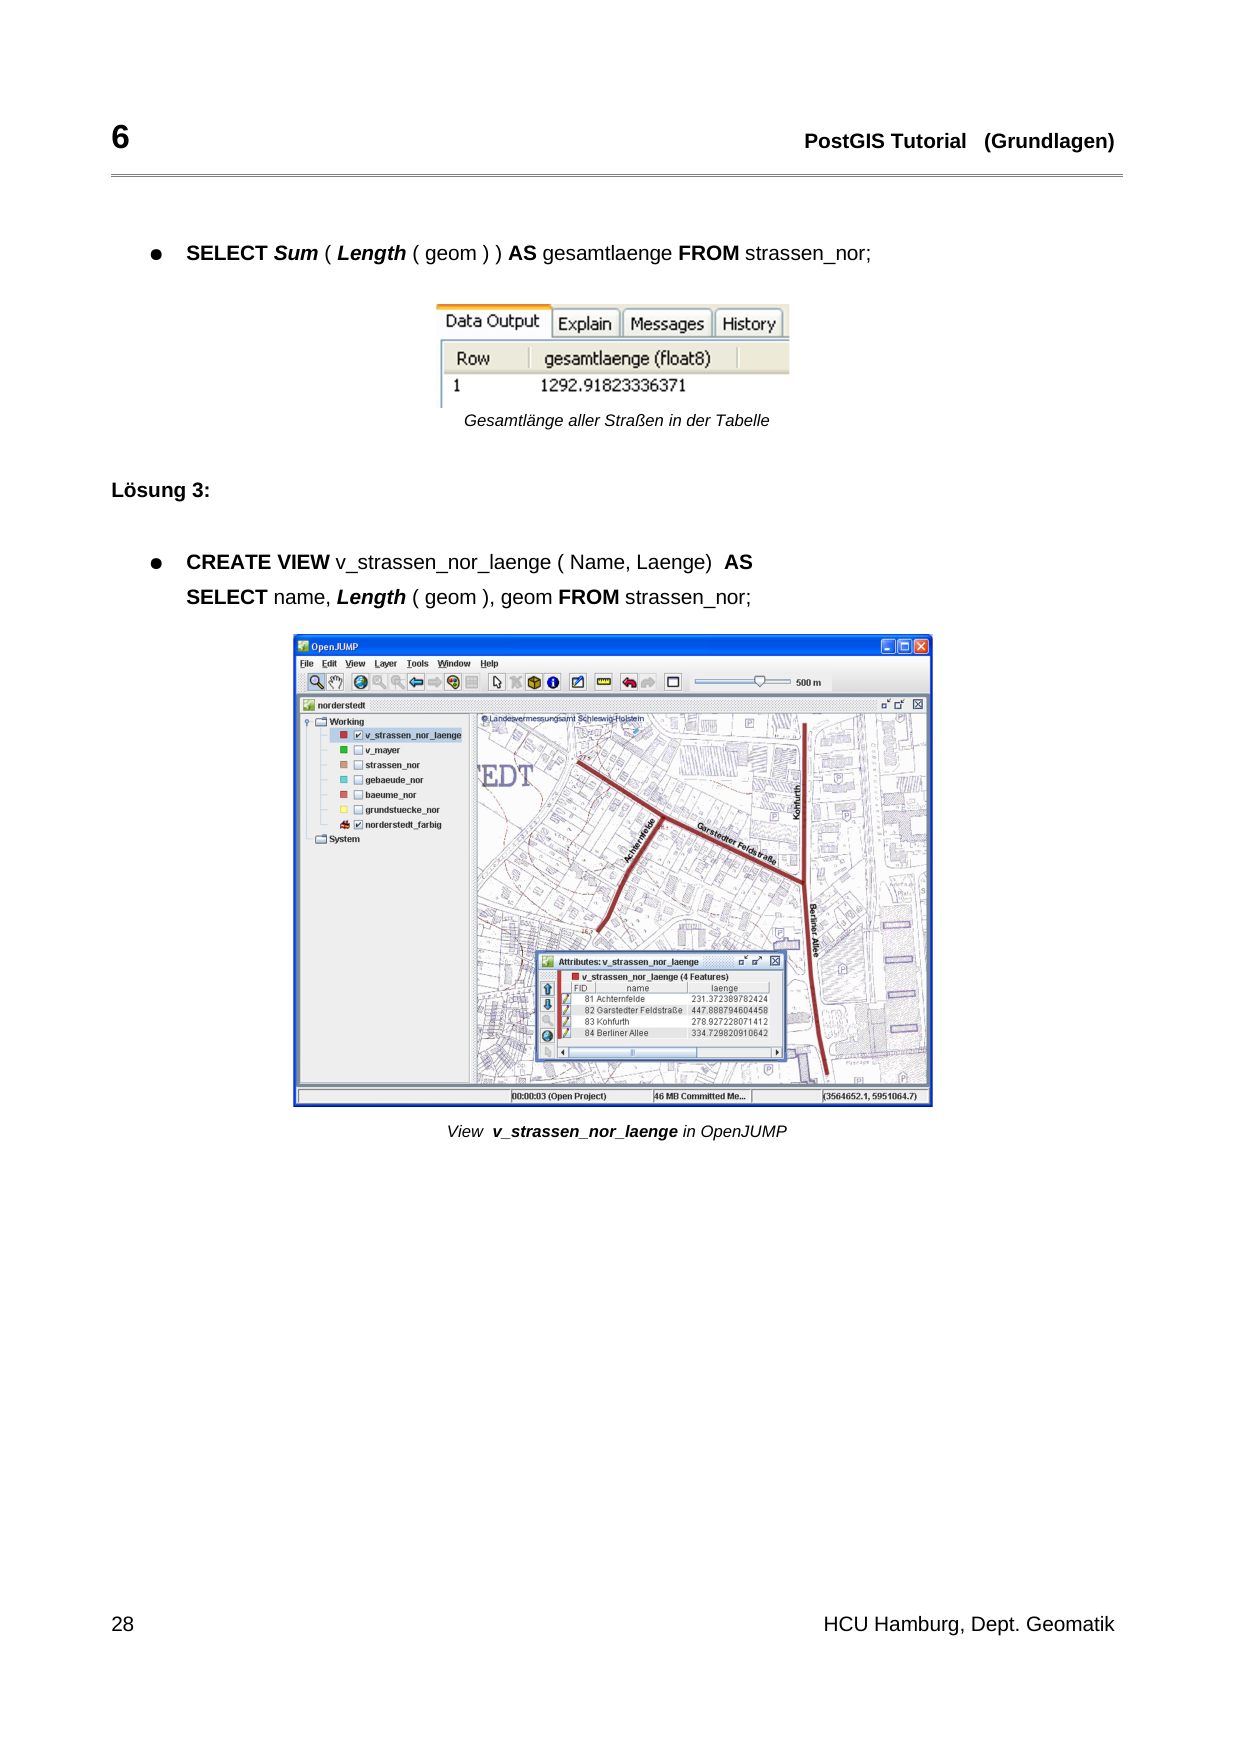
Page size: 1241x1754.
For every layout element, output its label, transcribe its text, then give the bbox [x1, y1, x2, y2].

picture [436, 304, 790, 408]
list SELECT name, Length ( geom ), geom FROM strassen_nor; [148, 586, 1123, 609]
text Gesamtlänge aller Straßen in der Tabelle [111, 313, 1123, 431]
list CREATE VIEW v_strassen_nor_laenge ( Name, Laenge) AS [148, 550, 1123, 573]
list SELECT Sum ( Length ( geom ) ) AS gesamtlaenge FROM strassen_nor; [148, 241, 1123, 264]
picture [293, 634, 933, 1107]
text View v_strassen_nor_laenge in OpenJUMP [111, 622, 1123, 1141]
text Lösung 3: [111, 479, 1123, 502]
